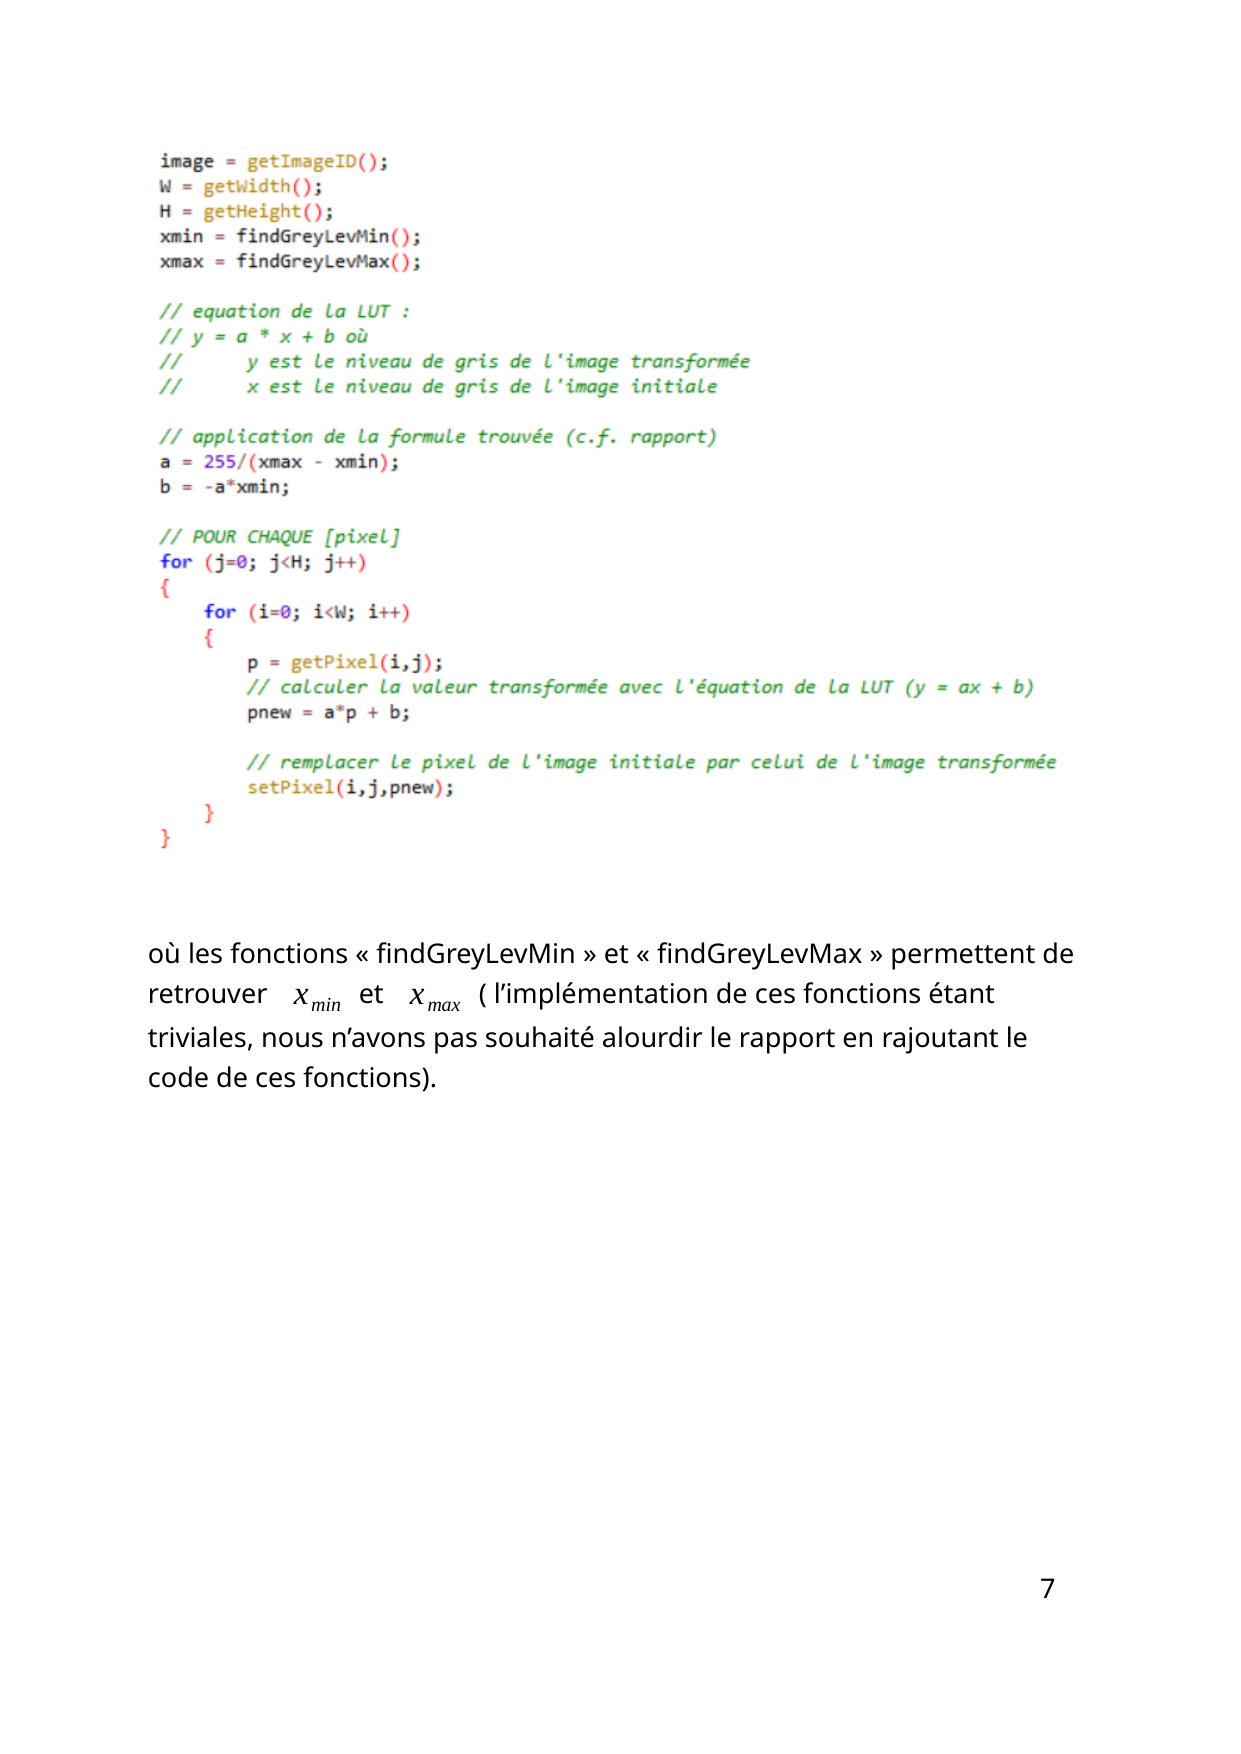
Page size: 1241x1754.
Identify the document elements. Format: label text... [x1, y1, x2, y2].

picture [158, 147, 1082, 857]
text où les fonctions « findGreyLevMin » et « findGreyLevMax » permettent de retrouver et ( l’implémentation de ces fonctions étant triviales, nous n’avons pas souhaité alourdir le rapport en rajoutant le code de ces fonctions). [148, 934, 1093, 1096]
